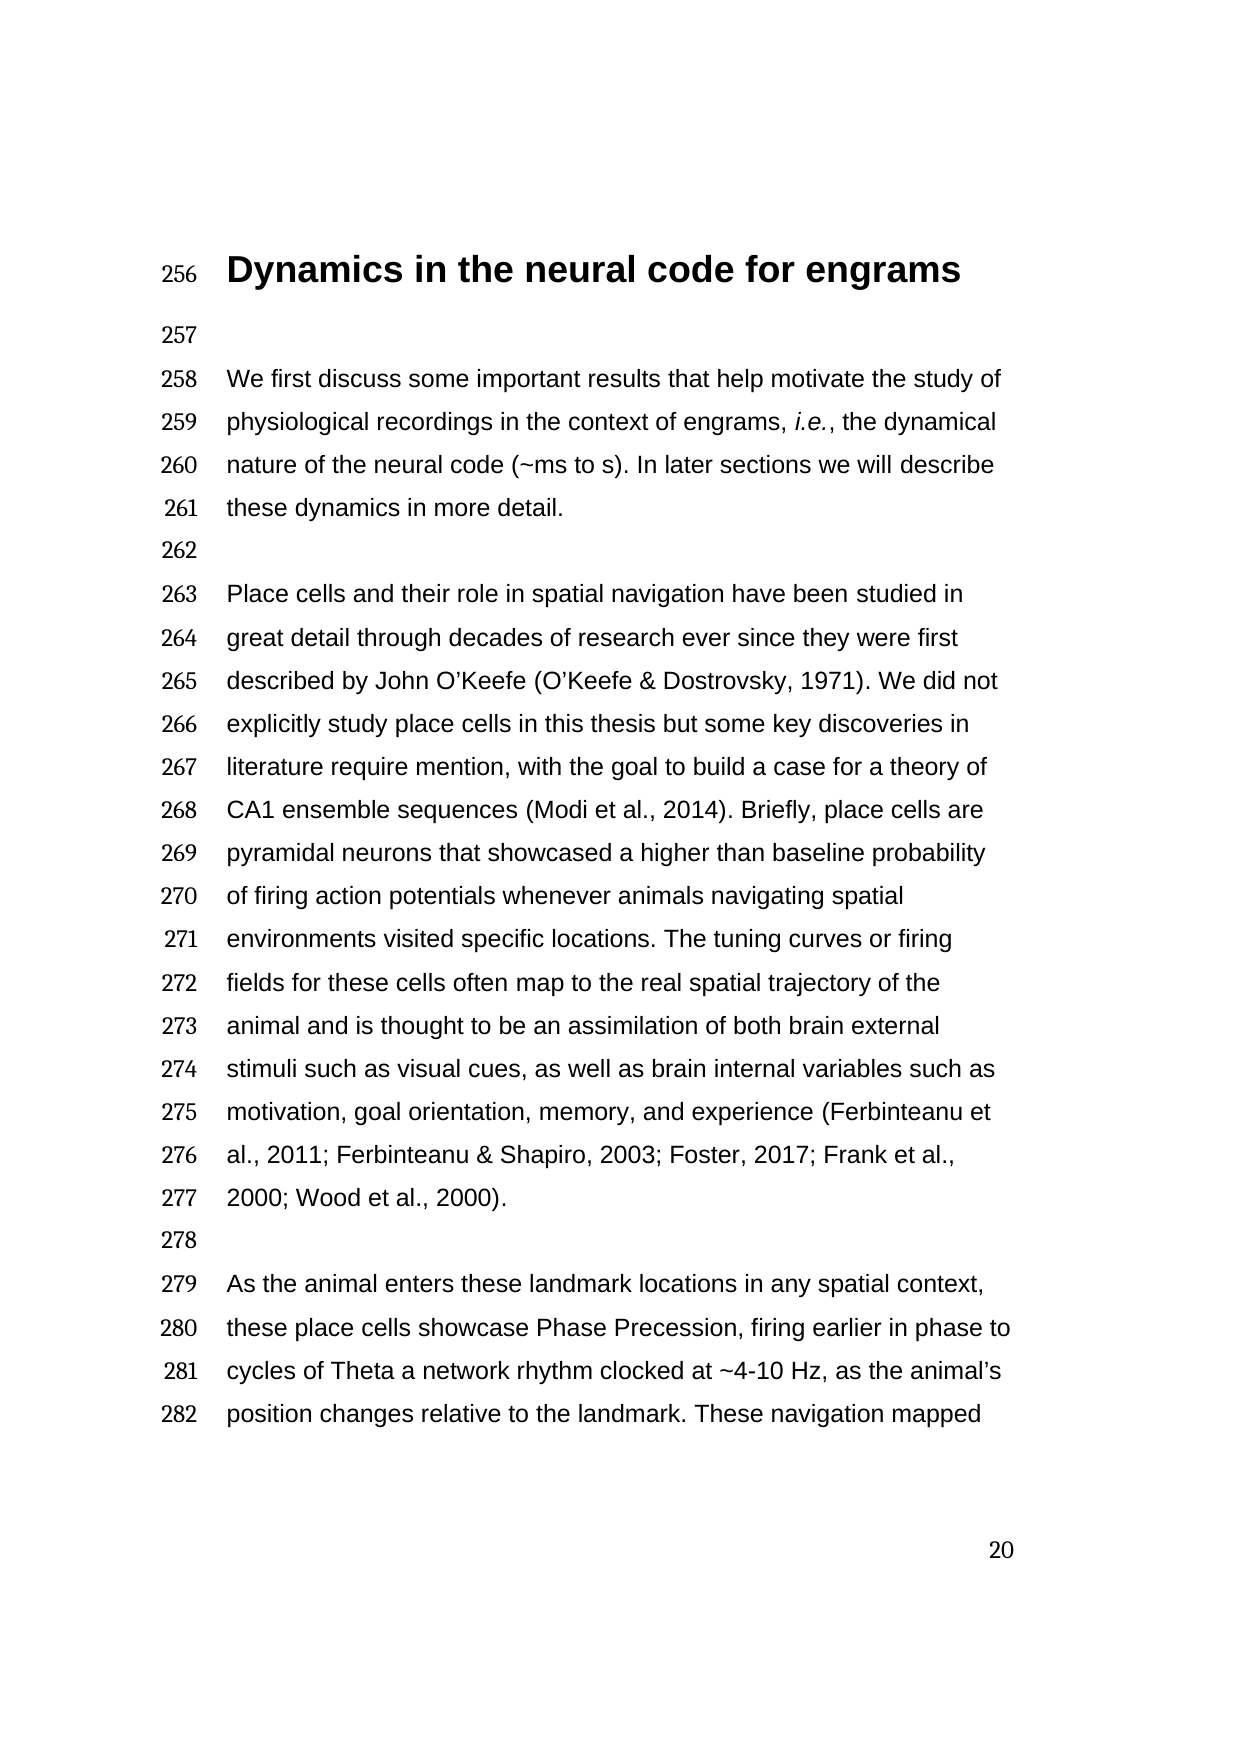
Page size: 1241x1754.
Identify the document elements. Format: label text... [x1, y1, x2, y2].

text As the animal enters these landmark locations in any spatial context, these place cells showcase Phase Precession, firing earlier in phase to cycles of Theta a network rhythm clocked at ~4-10 Hz, as the animal’s position changes relative to the landmark. These navigation mapped [226, 1269, 1014, 1427]
text We first discuss some important results that help motivate the study of physiological recordings in the context of engrams, i.e., the dynamical nature of the neural code (~ms to s). In later sections we will describe these dynamics in more detail. [226, 364, 1014, 522]
subtitle Dynamics in the neural code for engrams [226, 248, 1014, 291]
text Place cells and their role in spatial navigation have been studied in great detail through decades of research ever since they were first described by John O’Keefe (O’Keefe & Dostrovsky, 1971)⁠. We did not explicitly study place cells in this thesis but some key discoveries in literature require mention, with the goal to build a case for a theory of CA1 ensemble sequences (Modi et al., 2014)⁠. Briefly, place cells are pyramidal neurons that showcased a higher than baseline probability of firing action potentials whenever animals navigating spatial environments visited specific locations. The tuning curves or firing fields for these cells often map to the real spatial trajectory of the animal and is thought to be an assimilation of both brain external stimuli such as visual cues, as well as brain internal variables such as motivation, goal orientation, memory, and experience (Ferbinteanu et al., 2011; Ferbinteanu & Shapiro, 2003; Foster, 2017; Frank et al., 2000; Wood et al., 2000)⁠. [226, 579, 1014, 1212]
